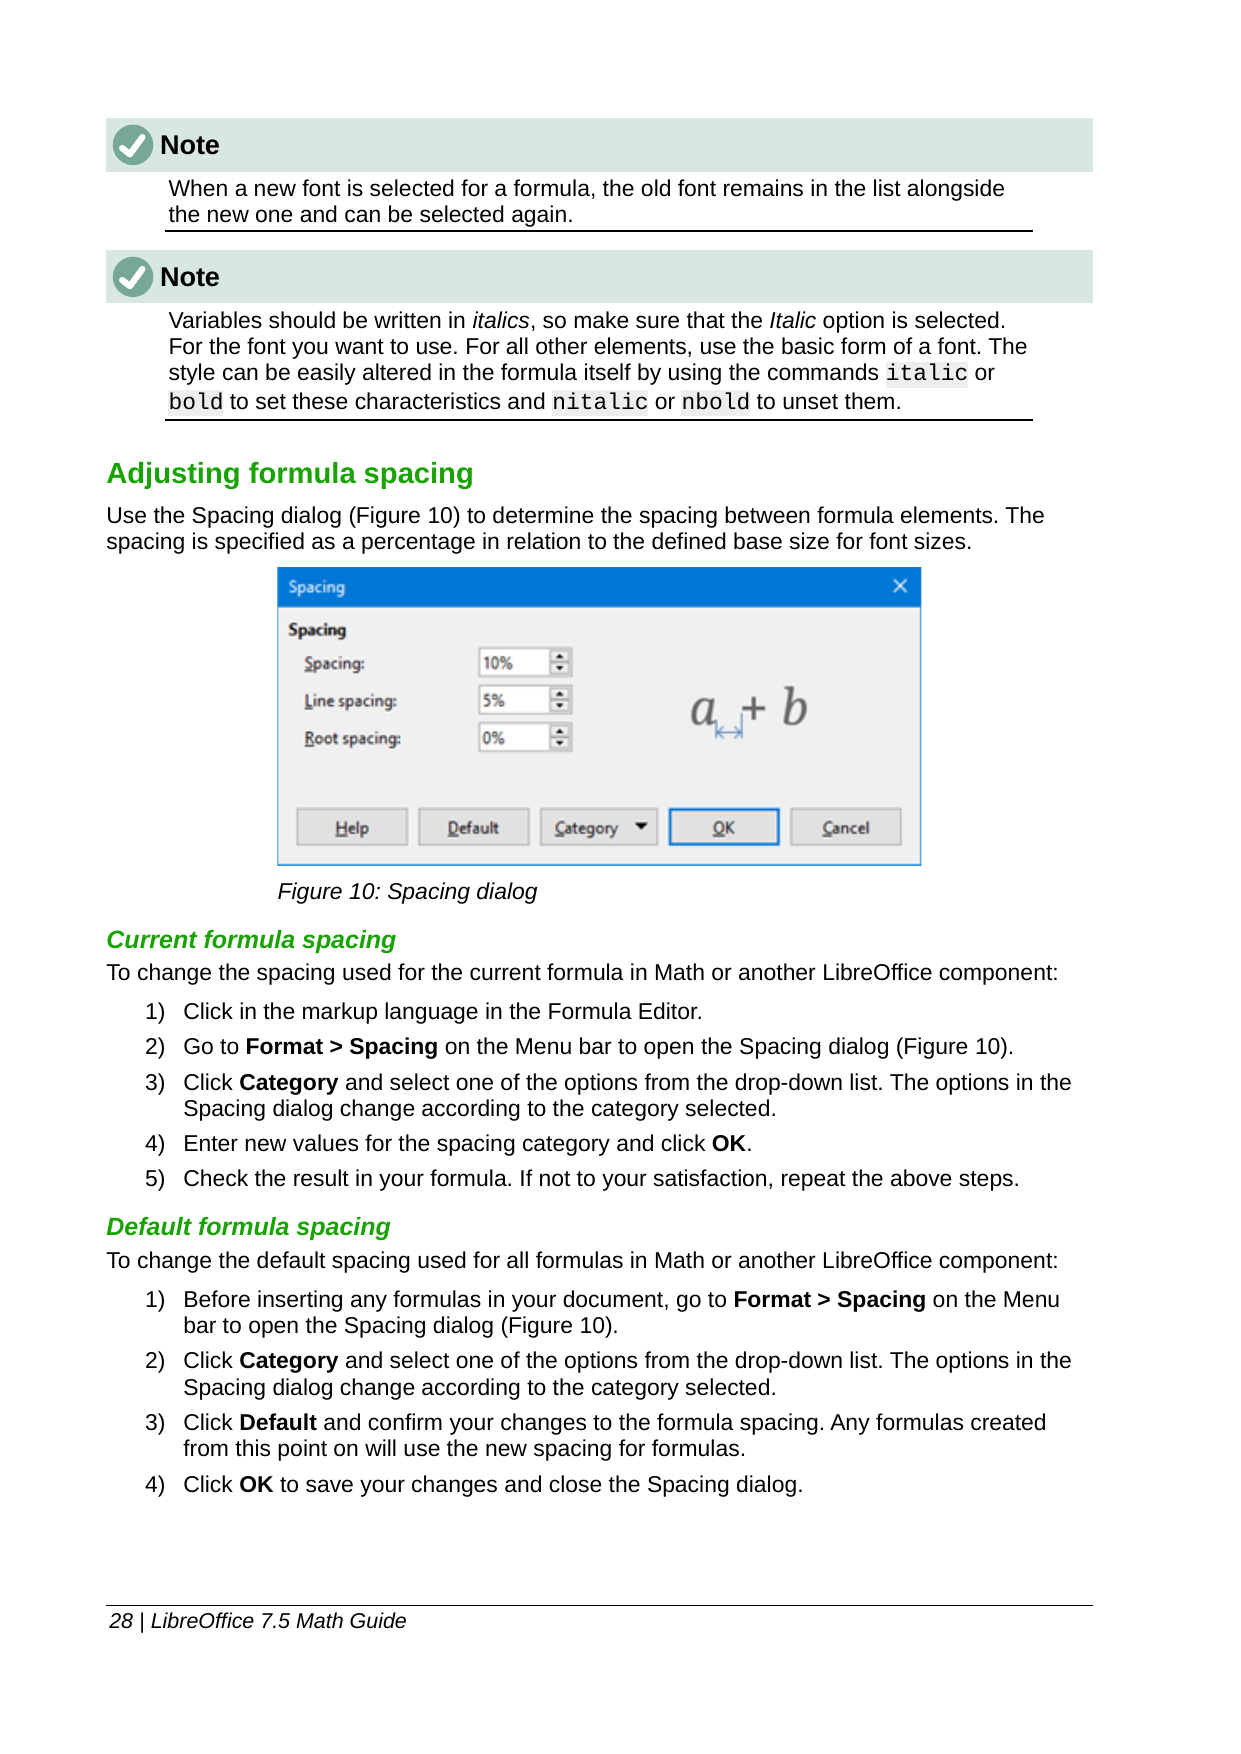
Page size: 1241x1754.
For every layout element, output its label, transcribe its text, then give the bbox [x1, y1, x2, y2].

text To change the default spacing used for all formulas in Math or another LibreOffice component: [106, 1247, 1093, 1273]
text Figure 10: Spacing dialog [277, 878, 921, 904]
subtitle Note [106, 250, 1093, 303]
list Enter new values for the spacing category and click OK. [165, 1130, 1093, 1156]
text Variables should be written in italics, so make sure that the Italic option is selected. For the font you want to use. For all other elements, use the basic form of a font. The style can be easily altered in the formula itself by using the commands italic or bold to set these characteristics and nitalic or nbold to unset them. [165, 303, 1033, 419]
text To change the spacing used for the current formula in Math or another LibreOffice component: [106, 959, 1093, 986]
subtitle Default formula spacing [106, 1212, 1093, 1241]
list Check the result in your formula. If not to your satisfaction, repeat the above steps. [165, 1165, 1093, 1192]
list Click OK to save your changes and close the Spacing dialog. [165, 1471, 1093, 1497]
text When a new font is selected for a formula, the old font remains in the list alongside the new one and can be selected again. [165, 172, 1033, 230]
text Use the Spacing dialog (Figure 10) to determine the spacing between formula elements. The spacing is specified as a percentage in relation to the defined base size for font sizes. [106, 502, 1093, 554]
list Go to Format > Spacing on the Menu bar to open the Spacing dialog (Figure 10). [165, 1033, 1093, 1060]
list Click Category and select one of the options from the drop-down list. The options in the Spacing dialog change according to the category selected. [165, 1068, 1093, 1121]
list Click Default and confirm your changes to the formula spacing. Any formulas created from this point on will use the new spacing for formulas. [165, 1409, 1093, 1462]
subtitle Note [106, 118, 1093, 172]
list Before inserting any formulas in your document, go to Format > Spacing on the Menu bar to open the Spacing dialog (Figure 10). [165, 1286, 1093, 1338]
list Click Category and select one of the options from the drop-down list. The options in the Spacing dialog change according to the category selected. [165, 1347, 1093, 1400]
picture [277, 567, 922, 866]
list Click in the markup language in the Formula Editor. [165, 998, 1093, 1024]
subtitle Adjusting formula spacing [106, 456, 1093, 490]
subtitle Current formula spacing [106, 924, 1093, 953]
